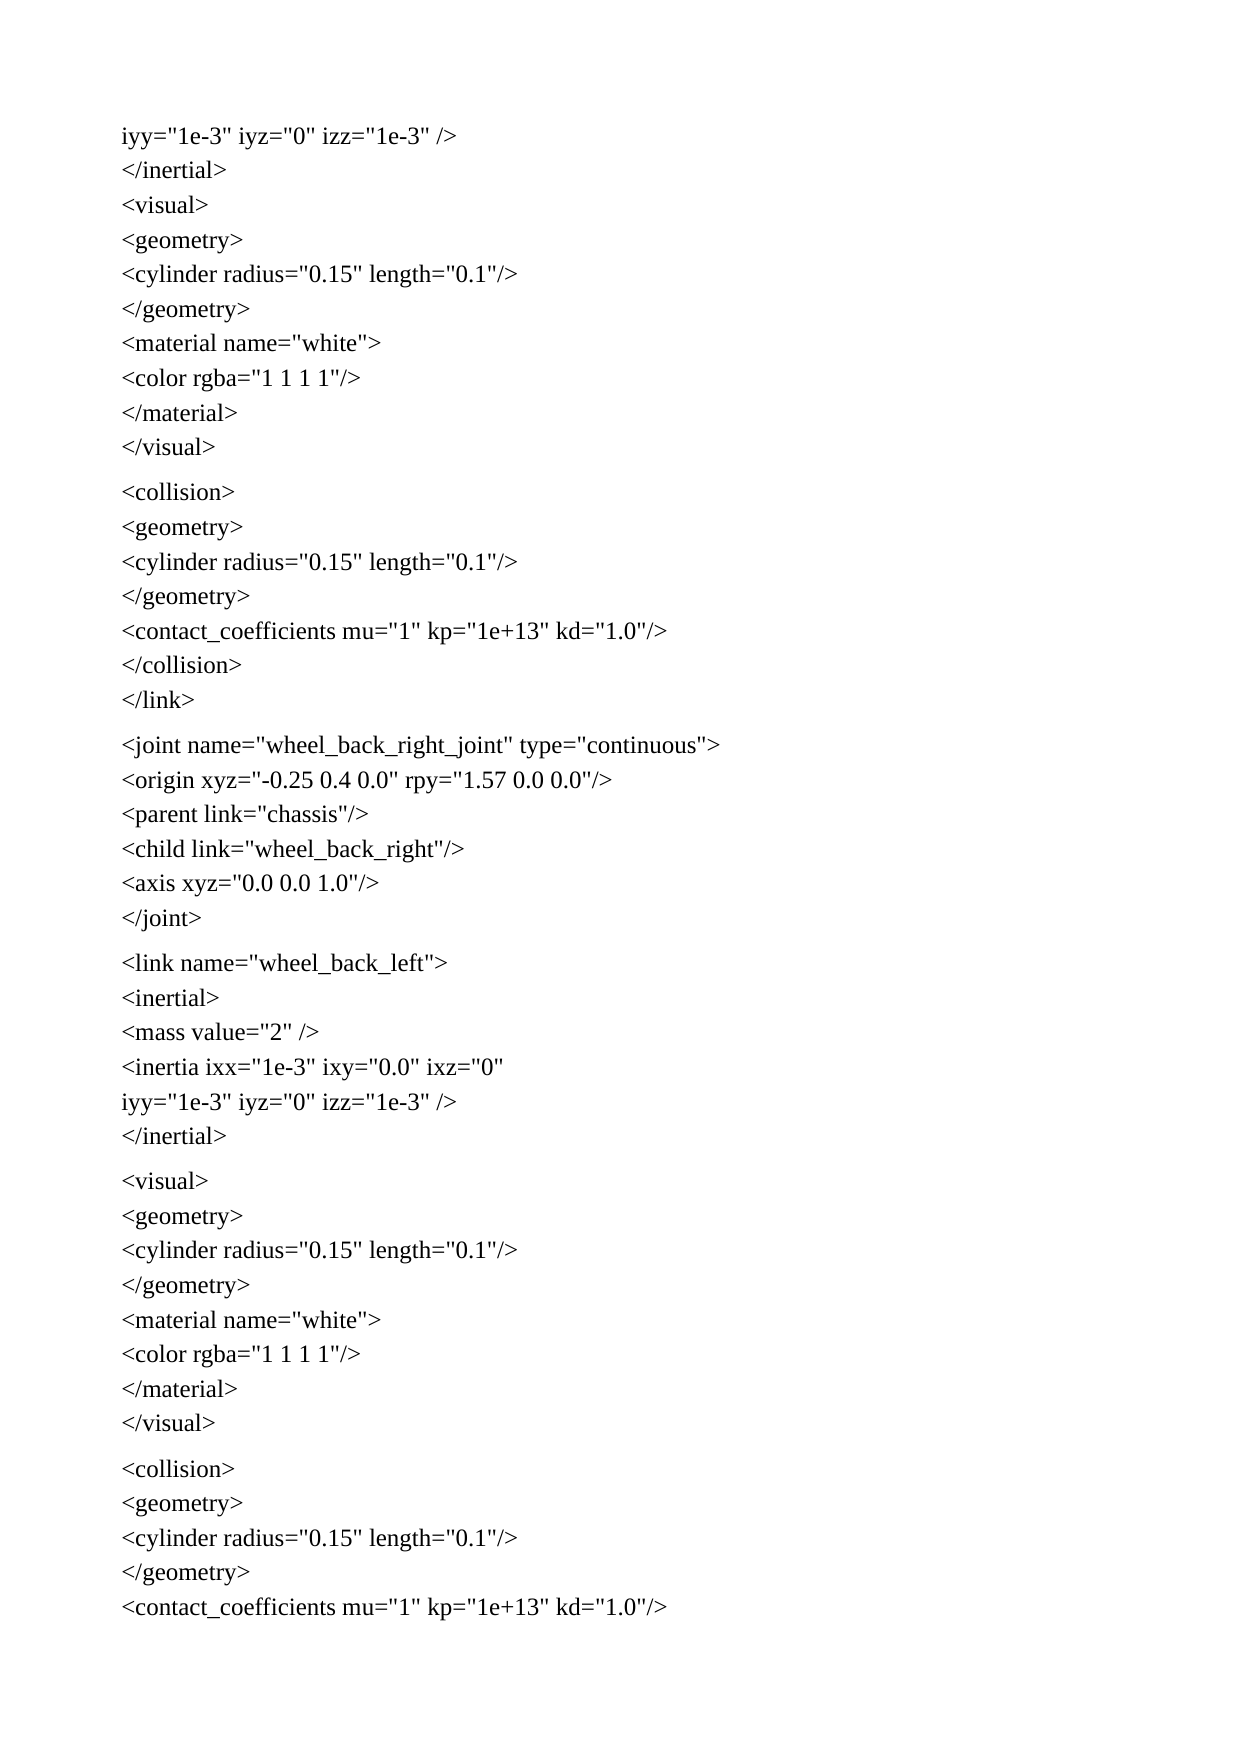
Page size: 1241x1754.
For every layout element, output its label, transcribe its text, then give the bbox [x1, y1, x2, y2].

table_header [118, 935, 136, 945]
table_header iyy="1e-3" iyz="0" izz="1e-3" /> [118, 118, 471, 153]
table_header <joint name="wheel_back_right_joint" type="continuous"> [118, 727, 733, 762]
table_header </material> [118, 1371, 252, 1406]
table_header <axis xyz="0.0 0.0 1.0"/> [118, 866, 393, 900]
table_header </joint> [118, 900, 216, 935]
table_header <child link="wheel_back_right"/> [118, 831, 478, 866]
table_header <cylinder radius="0.15" length="0.1"/> [118, 1520, 532, 1554]
table_header </link> [118, 682, 209, 717]
table_header <origin xyz="-0.25 0.4 0.0" rpy="1.57 0.0 0.0"/> [118, 762, 627, 796]
table_header </visual> [118, 429, 230, 464]
table_header <geometry> [118, 1485, 258, 1520]
table_header <collision> [118, 475, 249, 509]
table_header <link name="wheel_back_left"> [118, 945, 461, 980]
table_header <collision> [118, 1451, 249, 1485]
table_header <cylinder radius="0.15" length="0.1"/> [118, 256, 532, 291]
table_header <geometry> [118, 1198, 258, 1233]
table_header <cylinder radius="0.15" length="0.1"/> [118, 544, 532, 578]
table_header [118, 1440, 136, 1451]
table_header </visual> [118, 1406, 230, 1440]
table_header <visual> [118, 1164, 223, 1198]
table_header <inertial> [118, 980, 234, 1014]
table_header <material name="white"> [118, 326, 395, 360]
table_header <contact_coefficients mu="1" kp="1e+13" kd="1.0"/> [118, 1589, 682, 1624]
table_header </geometry> [118, 578, 264, 613]
table_header </inertial> [118, 153, 241, 187]
table_header iyy="1e-3" iyz="0" izz="1e-3" /> [118, 1084, 471, 1118]
table_header <geometry> [118, 509, 258, 544]
table_header <cylinder radius="0.15" length="0.1"/> [118, 1233, 532, 1267]
table_header <contact_coefficients mu="1" kp="1e+13" kd="1.0"/> [118, 613, 682, 647]
table_header </collision> [118, 648, 256, 682]
table_header [118, 717, 136, 727]
table_header <geometry> [118, 222, 258, 256]
table_header </geometry> [118, 1267, 264, 1302]
table_header <parent link="chassis"/> [118, 796, 382, 831]
table_header <color rgba="1 1 1 1"/> [118, 360, 375, 395]
table_header </material> [118, 395, 252, 429]
table_header <material name="white"> [118, 1302, 395, 1336]
table_header [118, 1153, 136, 1163]
table_header </geometry> [118, 1555, 264, 1589]
table_header </inertial> [118, 1118, 241, 1153]
table_header [118, 464, 136, 474]
table_header <inertia ixx="1e-3" ixy="0.0" ixz="0" [118, 1049, 519, 1084]
table_header <color rgba="1 1 1 1"/> [118, 1336, 375, 1371]
table_header <mass value="2" /> [118, 1015, 333, 1049]
table_header </geometry> [118, 291, 264, 326]
table_header <visual> [118, 187, 223, 222]
